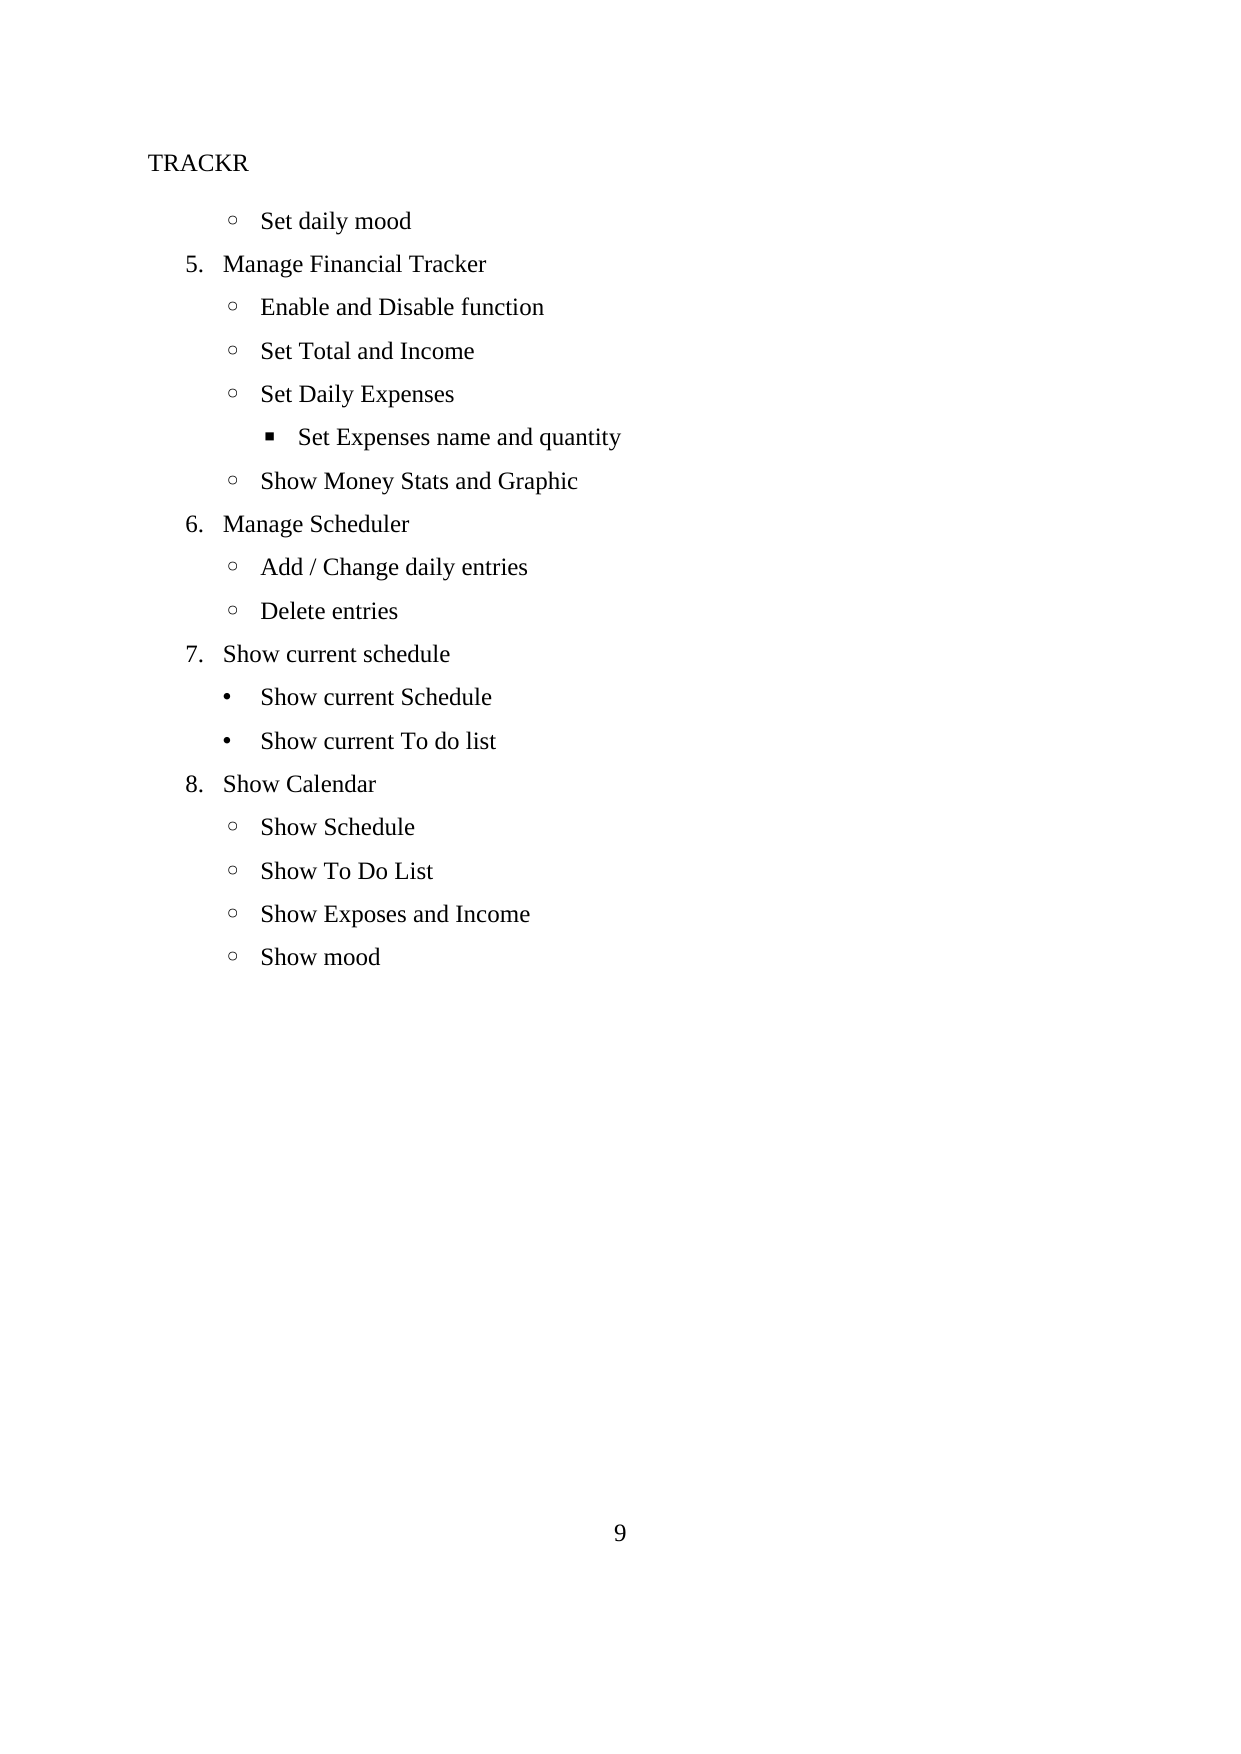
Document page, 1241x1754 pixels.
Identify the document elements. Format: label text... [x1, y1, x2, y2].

list Show Schedule [223, 812, 1093, 841]
list Show mood [223, 942, 1093, 971]
list Set Total and Income [223, 336, 1093, 364]
list Show Exposes and Income [223, 899, 1093, 928]
list Set Daily Expenses [223, 379, 1093, 408]
list Enable and Disable function [223, 292, 1093, 321]
list Delete entries [223, 596, 1093, 624]
list Manage Scheduler [185, 509, 1093, 538]
list Manage Financial Tracker [185, 249, 1093, 278]
list Set Expenses name and quantity [260, 422, 1093, 451]
list Add / Change daily entries [223, 552, 1093, 581]
list Set daily mood [223, 206, 1093, 234]
list Show To Do List [223, 856, 1093, 884]
list Show current Schedule [223, 682, 1093, 711]
list Show Calendar [185, 769, 1093, 798]
list Show Money Stats and Graphic [223, 466, 1093, 494]
list Show current schedule [185, 639, 1093, 668]
list Show current To do list [223, 726, 1093, 754]
